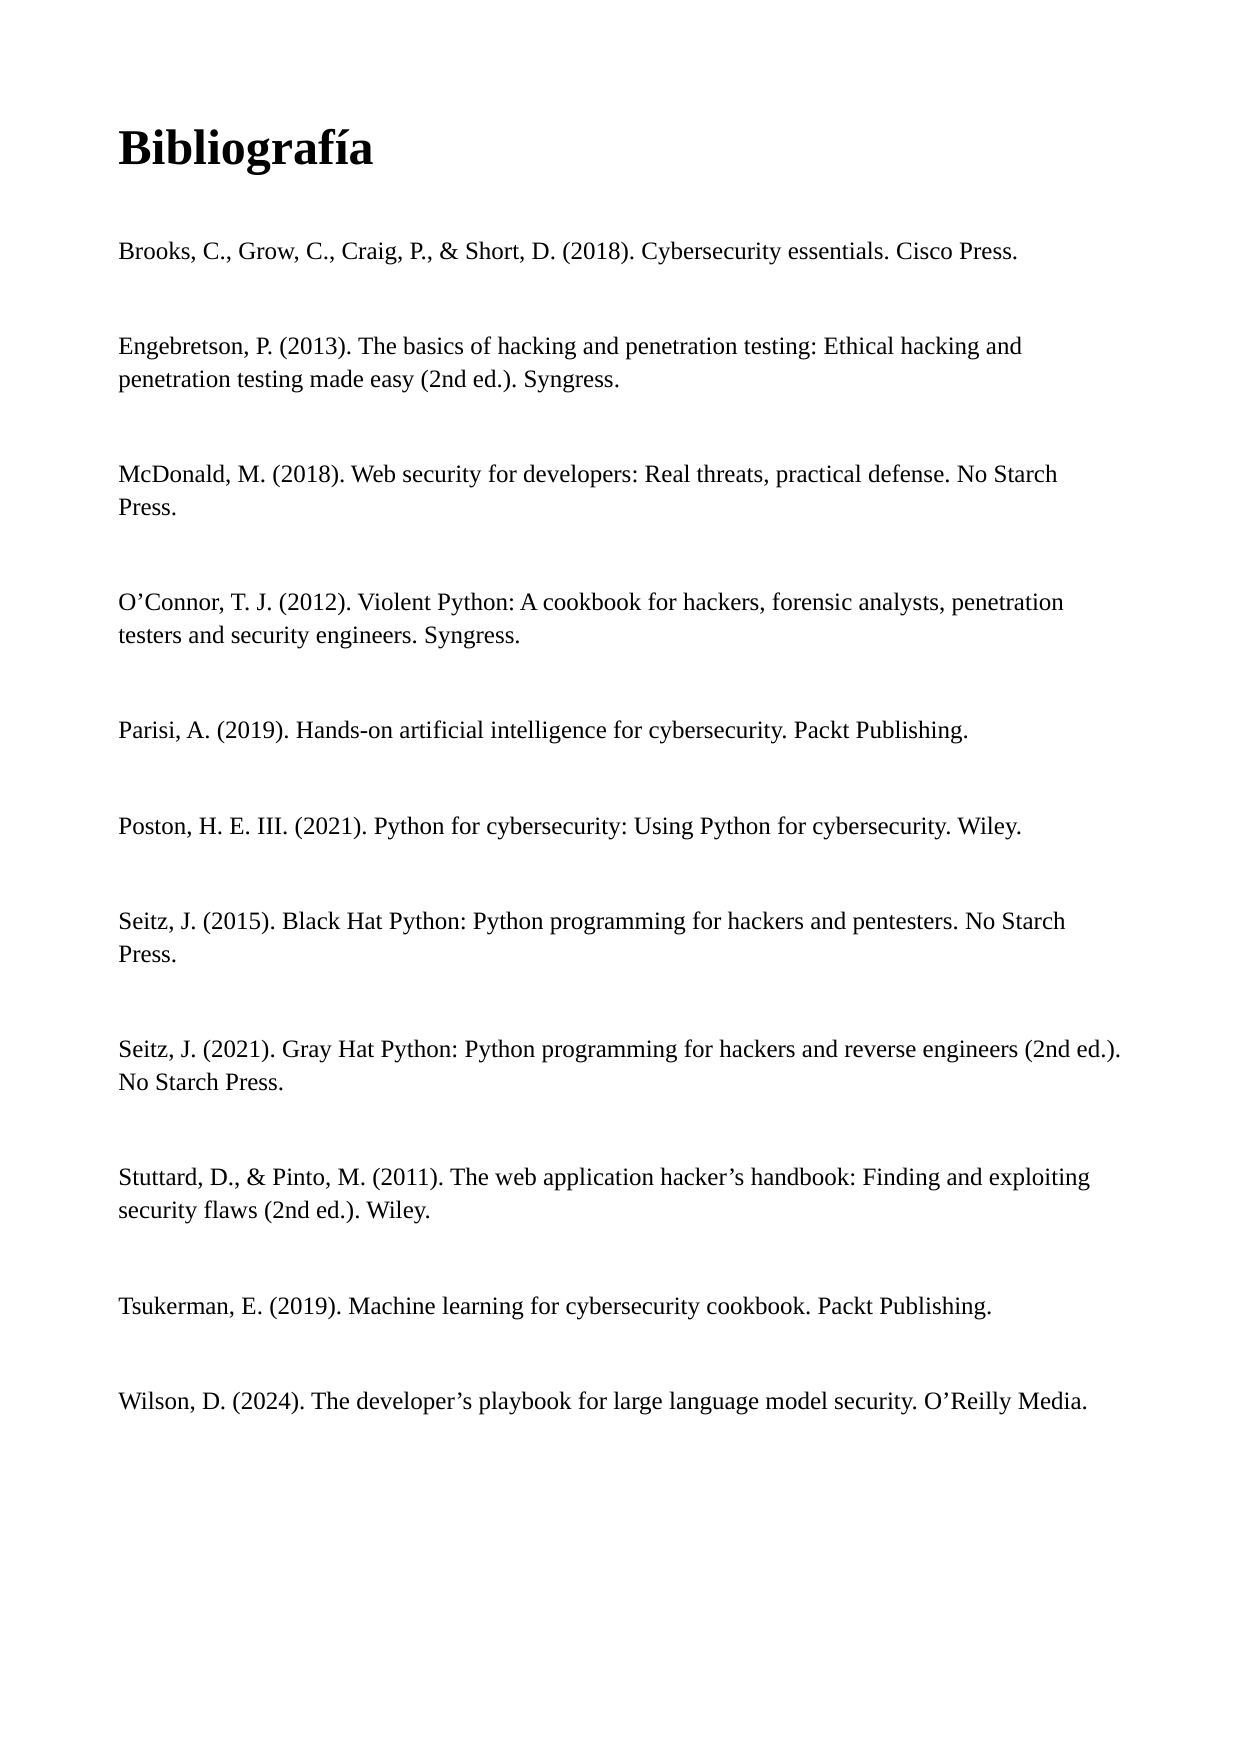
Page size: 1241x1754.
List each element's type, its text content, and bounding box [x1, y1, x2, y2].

text Tsukerman, E. (2019). Machine learning for cybersecurity cookbook. Packt Publishing. [118, 1291, 1122, 1319]
text McDonald, M. (2018). Web security for developers: Real threats, practical defense. No Starch Press. [118, 459, 1122, 521]
text Wilson, D. (2024). The developer’s playbook for large language model security. O’Reilly Media. [118, 1386, 1122, 1415]
text Poston, H. E. III. (2021). Python for cybersecurity: Using Python for cybersecurity. Wiley. [118, 811, 1122, 839]
text Seitz, J. (2021). Gray Hat Python: Python programming for hackers and reverse engineers (2nd ed.). No Starch Press. [118, 1034, 1122, 1096]
text Parisi, A. (2019). Hands-on artificial intelligence for cybersecurity. Packt Publishing. [118, 716, 1122, 744]
text Seitz, J. (2015). Black Hat Python: Python programming for hackers and pentesters. No Starch Press. [118, 906, 1122, 968]
text O’Connor, T. J. (2012). Violent Python: A cookbook for hackers, forensic analysts, penetration testers and security engineers. Syngress. [118, 587, 1122, 649]
text Brooks, C., Grow, C., Craig, P., & Short, D. (2018). Cybersecurity essentials. Cisco Press. [118, 236, 1122, 264]
subtitle Bibliografía [118, 118, 1122, 176]
text Stuttard, D., & Pinto, M. (2011). The web application hacker’s handbook: Finding and exploiting security flaws (2nd ed.). Wiley. [118, 1162, 1122, 1224]
text Engebretson, P. (2013). The basics of hacking and penetration testing: Ethical hacking and penetration testing made easy (2nd ed.). Syngress. [118, 331, 1122, 393]
